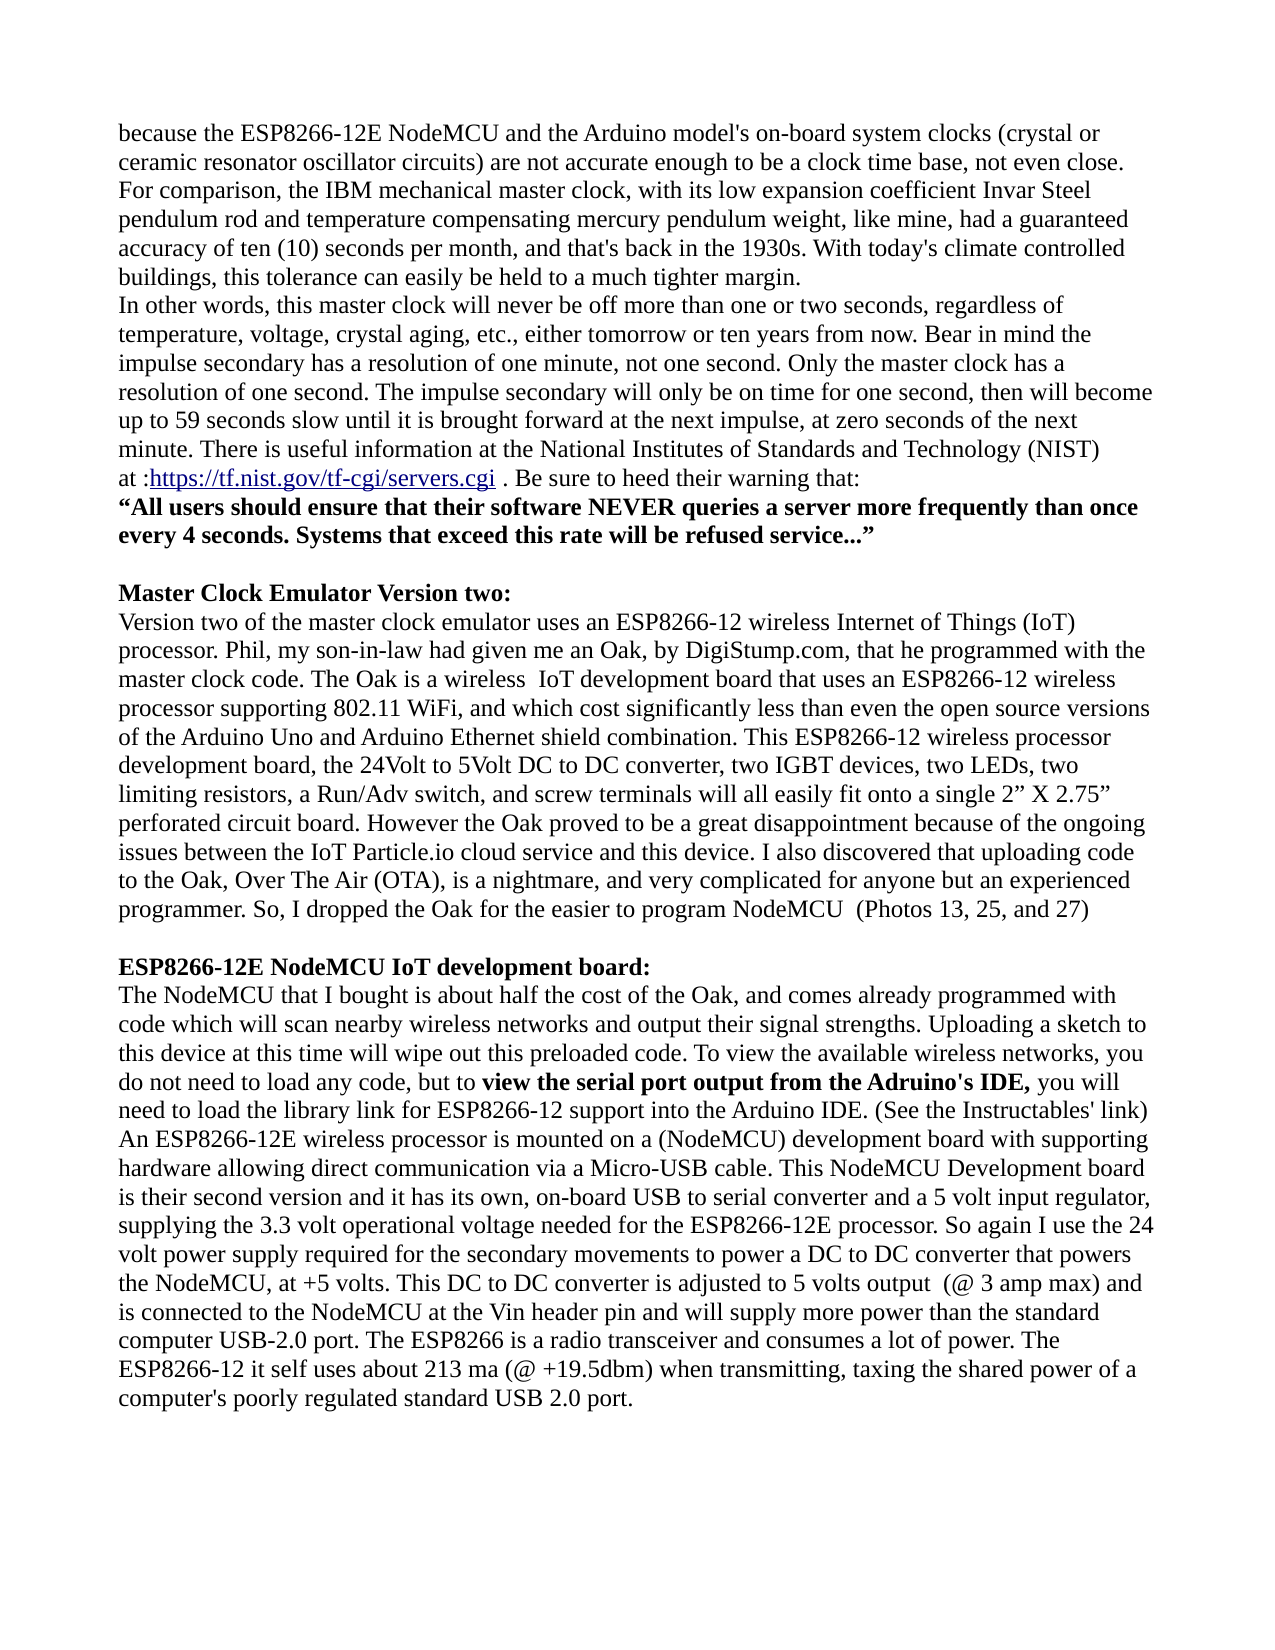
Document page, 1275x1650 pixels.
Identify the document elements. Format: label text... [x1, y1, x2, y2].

text because the ESP8266-12E NodeMCU and the Arduino model's on-board system clocks (crystal or ceramic resonator oscillator circuits) are not accurate enough to be a clock time base, not even close. For comparison, the IBM mechanical master clock, with its low expansion coefficient Invar Steel pendulum rod and temperature compensating mercury pendulum weight, like mine, had a guaranteed accuracy of ten (10) seconds per month, and that's back in the 1930s. With today's climate controlled buildings, this tolerance can easily be held to a much tighter margin. [118, 118, 1157, 291]
text An ESP8266-12E wireless processor is mounted on a (NodeMCU) development board with supporting hardware allowing direct communication via a Micro-USB cable. This NodeMCU Development board is their second version and it has its own, on-board USB to serial converter and a 5 volt input regulator, supplying the 3.3 volt operational voltage needed for the ESP8266-12E processor. So again I use the 24 volt power supply required for the secondary movements to power a DC to DC converter that powers the NodeMCU, at +5 volts. This DC to DC converter is adjusted to 5 volts output (@ 3 amp max) and is connected to the NodeMCU at the Vin header pin and will supply more power than the standard computer USB-2.0 port. The ESP8266 is a radio transceiver and consumes a lot of power. The ESP8266-12 it self uses about 213 ma (@ +19.5dbm) when transmitting, taxing the shared power of a computer's poorly regulated standard USB 2.0 port. [118, 1124, 1157, 1412]
text The NodeMCU that I bought is about half the cost of the Oak, and comes already programmed with code which will scan nearby wireless networks and output their signal strengths. Uploading a sketch to this device at this time will wipe out this preloaded code. To view the available wireless networks, you do not need to load any code, but to view the serial port output from the Adruino's IDE, you will need to load the library link for ESP8266-12 support into the Arduino IDE. (See the Instructables' link) [118, 981, 1157, 1124]
text Version two of the master clock emulator uses an ESP8266-12 wireless Internet of Things (IoT) processor. Phil, my son-in-law had given me an Oak, by DigiStump.com, that he programmed with the master clock code. The Oak is a wireless IoT development board that uses an ESP8266-12 wireless processor supporting 802.11 WiFi, and which cost significantly less than even the open source versions of the Arduino Uno and Arduino Ethernet shield combination. This ESP8266-12 wireless processor development board, the 24Volt to 5Volt DC to DC converter, two IGBT devices, two LEDs, two limiting resistors, a Run/Adv switch, and screw terminals will all easily fit onto a single 2” X 2.75” perforated circuit board. However the Oak proved to be a great disappointment because of the ongoing issues between the IoT Particle.io cloud service and this device. I also discovered that uploading code to the Oak, Over The Air (OTA), is a nightmare, and very complicated for anyone but an experienced programmer. So, I dropped the Oak for the easier to program NodeMCU (Photos 13, 25, and 27) [118, 607, 1157, 923]
text Master Clock Emulator Version two: [118, 578, 1157, 607]
text “All users should ensure that their software NEVER queries a server more frequently than once [118, 492, 1157, 521]
text In other words, this master clock will never be off more than one or two seconds, regardless of temperature, voltage, crystal aging, etc., either tomorrow or ten years from now. Bear in mind the impulse secondary has a resolution of one minute, not one second. Only the master clock has a resolution of one second. The impulse secondary will only be on time for one second, then will become up to 59 seconds slow until it is brought forward at the next impulse, at zero seconds of the next minute. There is useful information at the National Institutes of Standards and Technology (NIST) at :https://tf.nist.gov/tf-cgi/servers.cgi . Be sure to heed their warning that: [118, 291, 1157, 492]
text ESP8266-12E NodeMCU IoT development board: [118, 952, 1157, 981]
text every 4 seconds. Systems that exceed this rate will be refused service...” [118, 521, 1157, 549]
